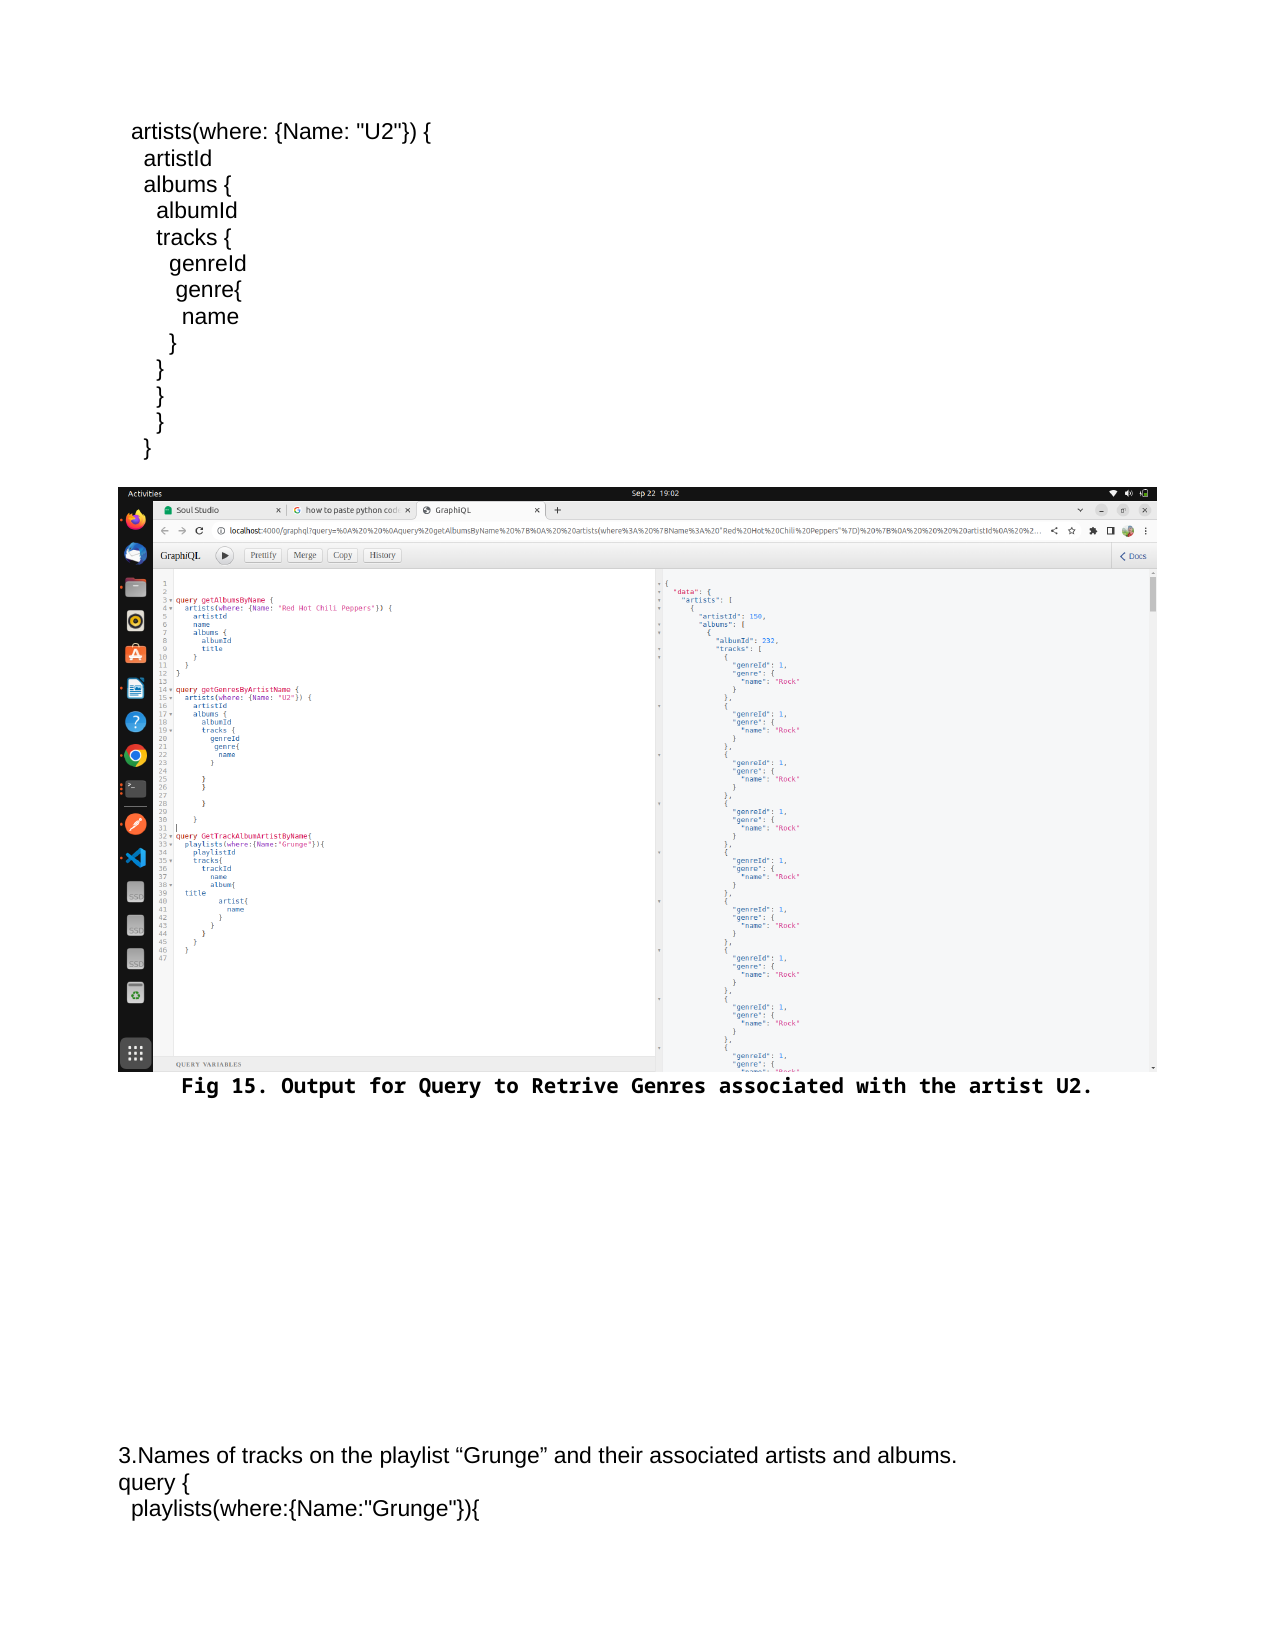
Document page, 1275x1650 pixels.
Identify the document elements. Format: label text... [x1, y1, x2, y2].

text name [118, 303, 1157, 329]
text } [118, 408, 1157, 434]
text } [118, 382, 1157, 408]
text albums { [118, 171, 1157, 197]
text } [118, 355, 1157, 382]
text } [118, 434, 1157, 487]
text tracks { [118, 223, 1157, 250]
text } [118, 329, 1157, 355]
text artists(where: {Name: "U2"}) { [118, 118, 1157, 144]
text artistId [118, 144, 1157, 171]
text genreId [118, 250, 1157, 276]
picture [118, 487, 1157, 1072]
text albumId [118, 197, 1157, 223]
text Fig 15. Output for Query to Retrive Genres associated with the artist U2. [118, 1072, 1157, 1100]
text genre{ [118, 276, 1157, 303]
text 3.Names of tracks on the playlist “Grunge” and their associated artists and albums. query { [118, 1442, 1157, 1495]
text playlists(where:{Name:"Grunge"}){ [118, 1495, 1157, 1521]
